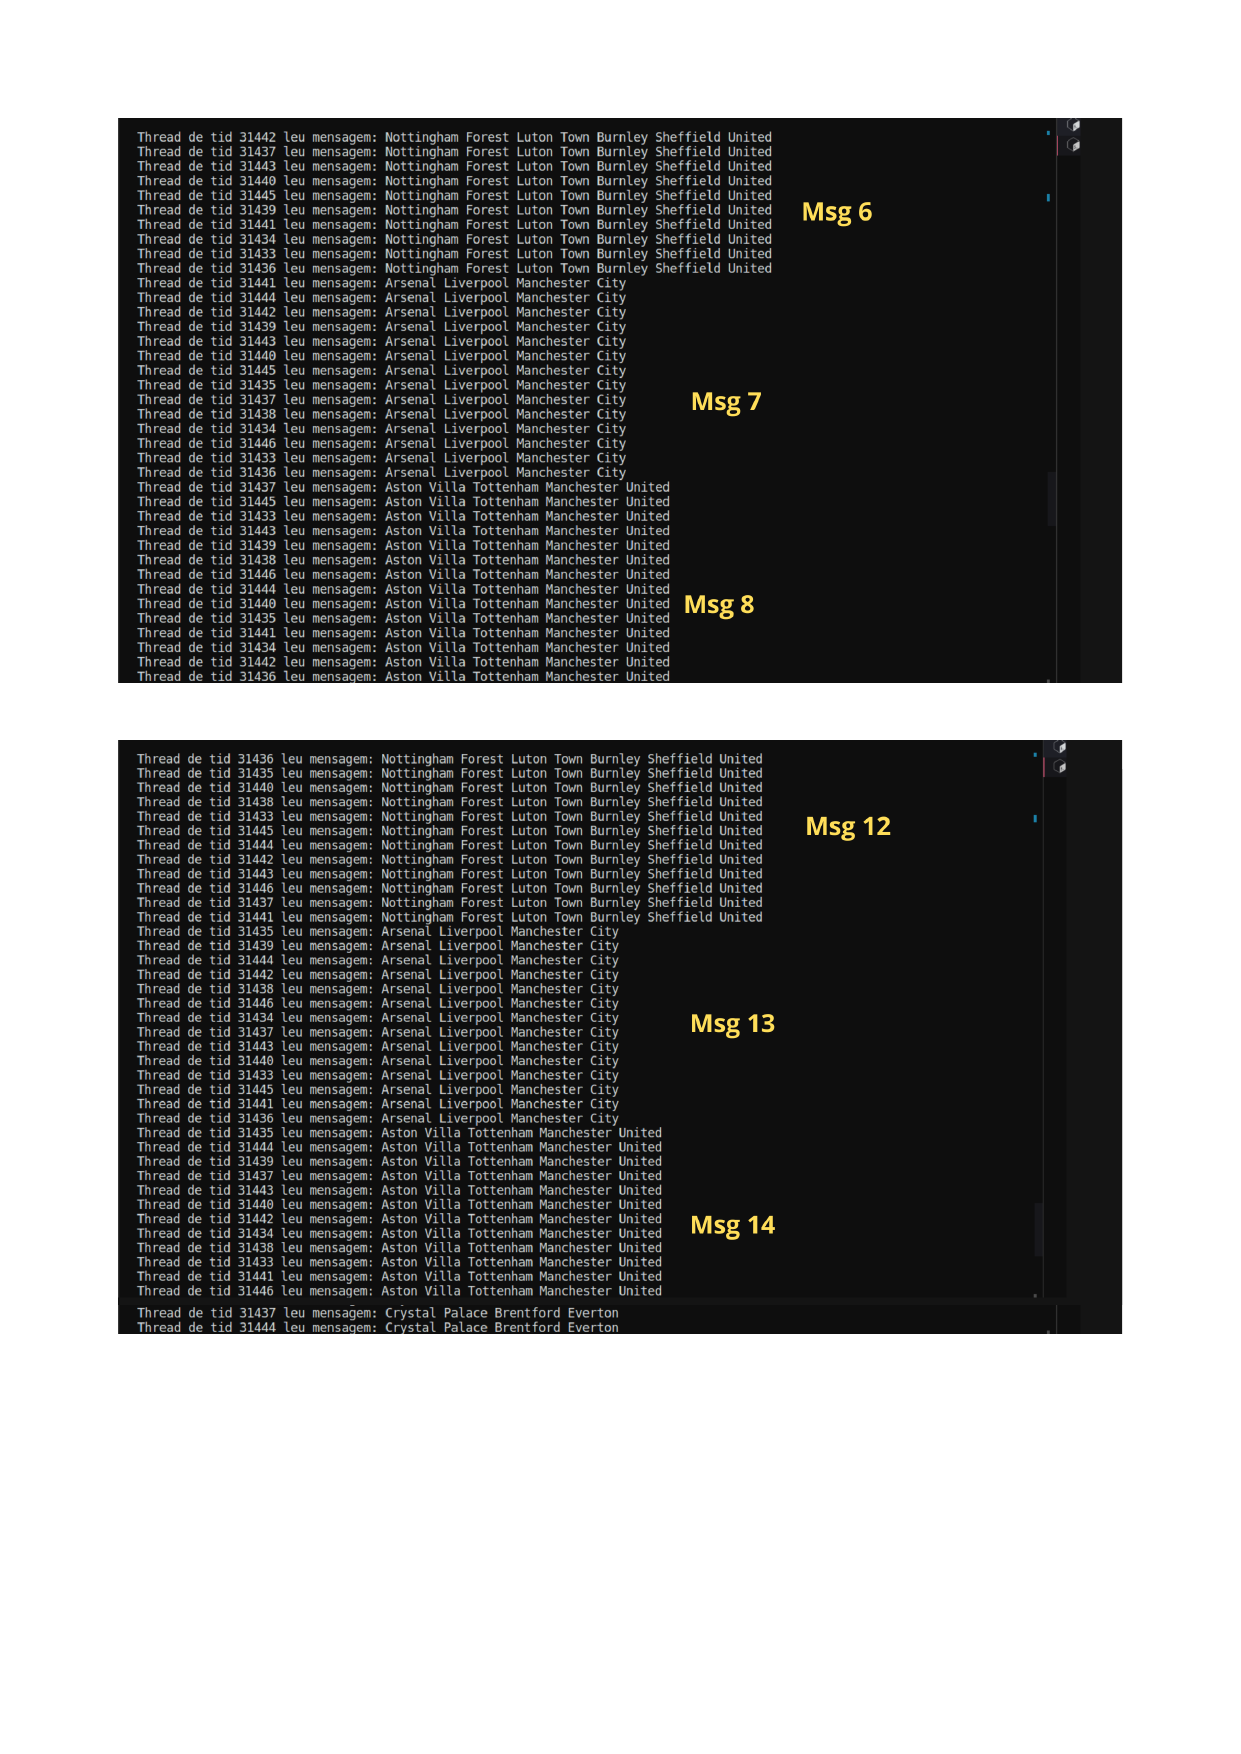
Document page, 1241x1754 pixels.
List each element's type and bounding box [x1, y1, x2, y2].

picture [118, 740, 1123, 1334]
picture [118, 118, 1123, 683]
